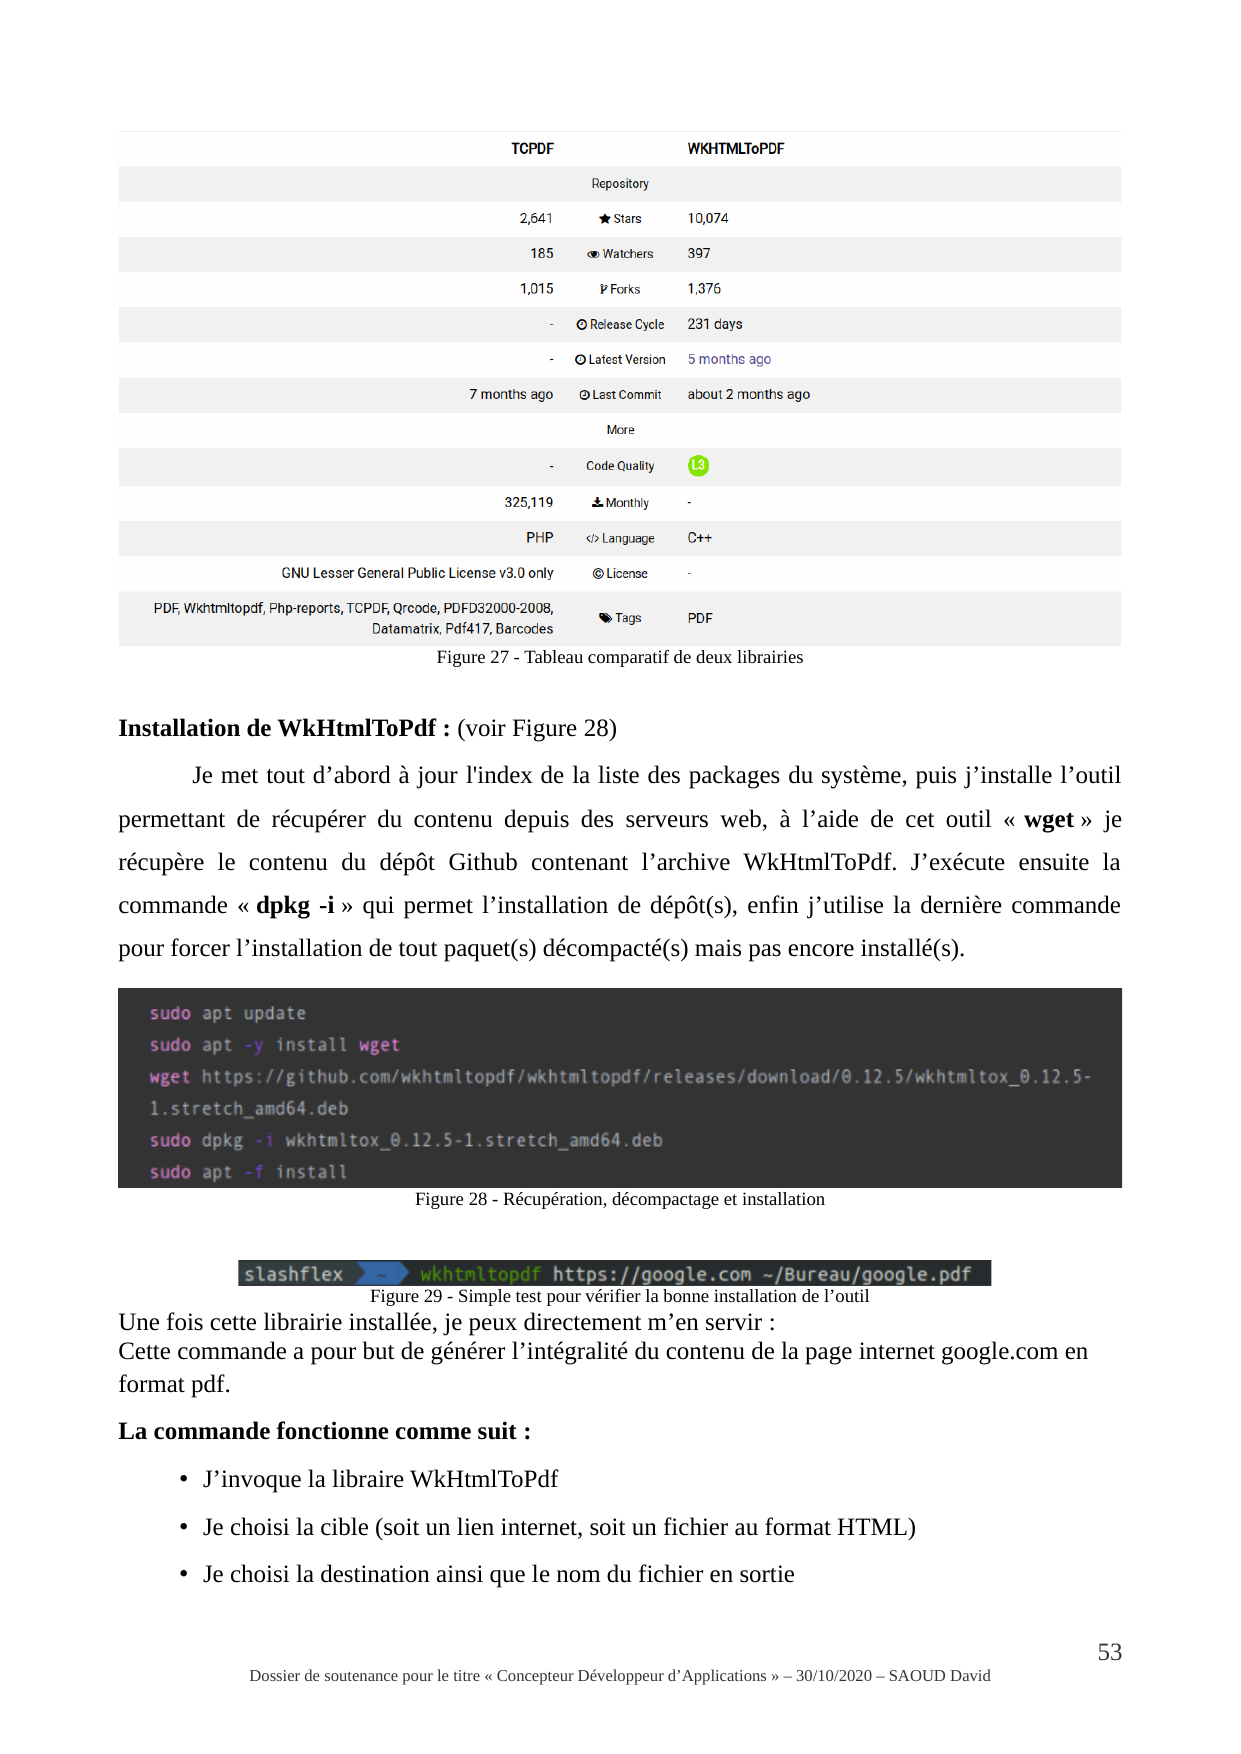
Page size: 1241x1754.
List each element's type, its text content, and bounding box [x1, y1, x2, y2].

picture [238, 1260, 992, 1286]
list Je choisi la cible (soit un lien internet, soit un fichier au format HTML) [179, 1512, 1122, 1540]
list Je choisi la destination ainsi que le nom du fichier en sortie [179, 1559, 1122, 1588]
text Figure 28 - Récupération, décompactage et installation [118, 1188, 1122, 1209]
text Figure 29 - Simple test pour vérifier la bonne installation de l’outil [118, 1264, 1122, 1307]
picture [118, 130, 1122, 646]
text Installation de WkHtmlToPdf : (voir Figure 28) [118, 713, 1122, 742]
text [118, 1251, 1122, 1264]
list J’invoque la libraire WkHtmlToPdf [179, 1464, 1122, 1493]
text [118, 1238, 1122, 1251]
text Cette commande a pour but de générer l’intégralité du contenu de la page internet google.com en format pdf. [118, 1336, 1122, 1397]
text Je met tout d’abord à jour l'index de la liste des packages du système, puis j’installe l’outil permettant de récupérer du contenu depuis des serveurs web, à l’aide de cet outil « wget » je récupère le contenu du dépôt Github contenant l’archive WkHtmlToPdf. J’exécute ensuite la commande « dpkg -i » qui permet l’installation de dépôt(s), enfin j’utilise la dernière commande pour forcer l’installation de tout paquet(s) décompacté(s) mais pas encore installé(s). [118, 761, 1122, 962]
text Une fois cette librairie installée, je peux directement m’en servir : [118, 1307, 1122, 1336]
text La commande fonctionne comme suit : [118, 1416, 1122, 1445]
text Figure 27 - Tableau comparatif de deux librairies [119, 646, 1121, 668]
picture [118, 988, 1123, 1188]
